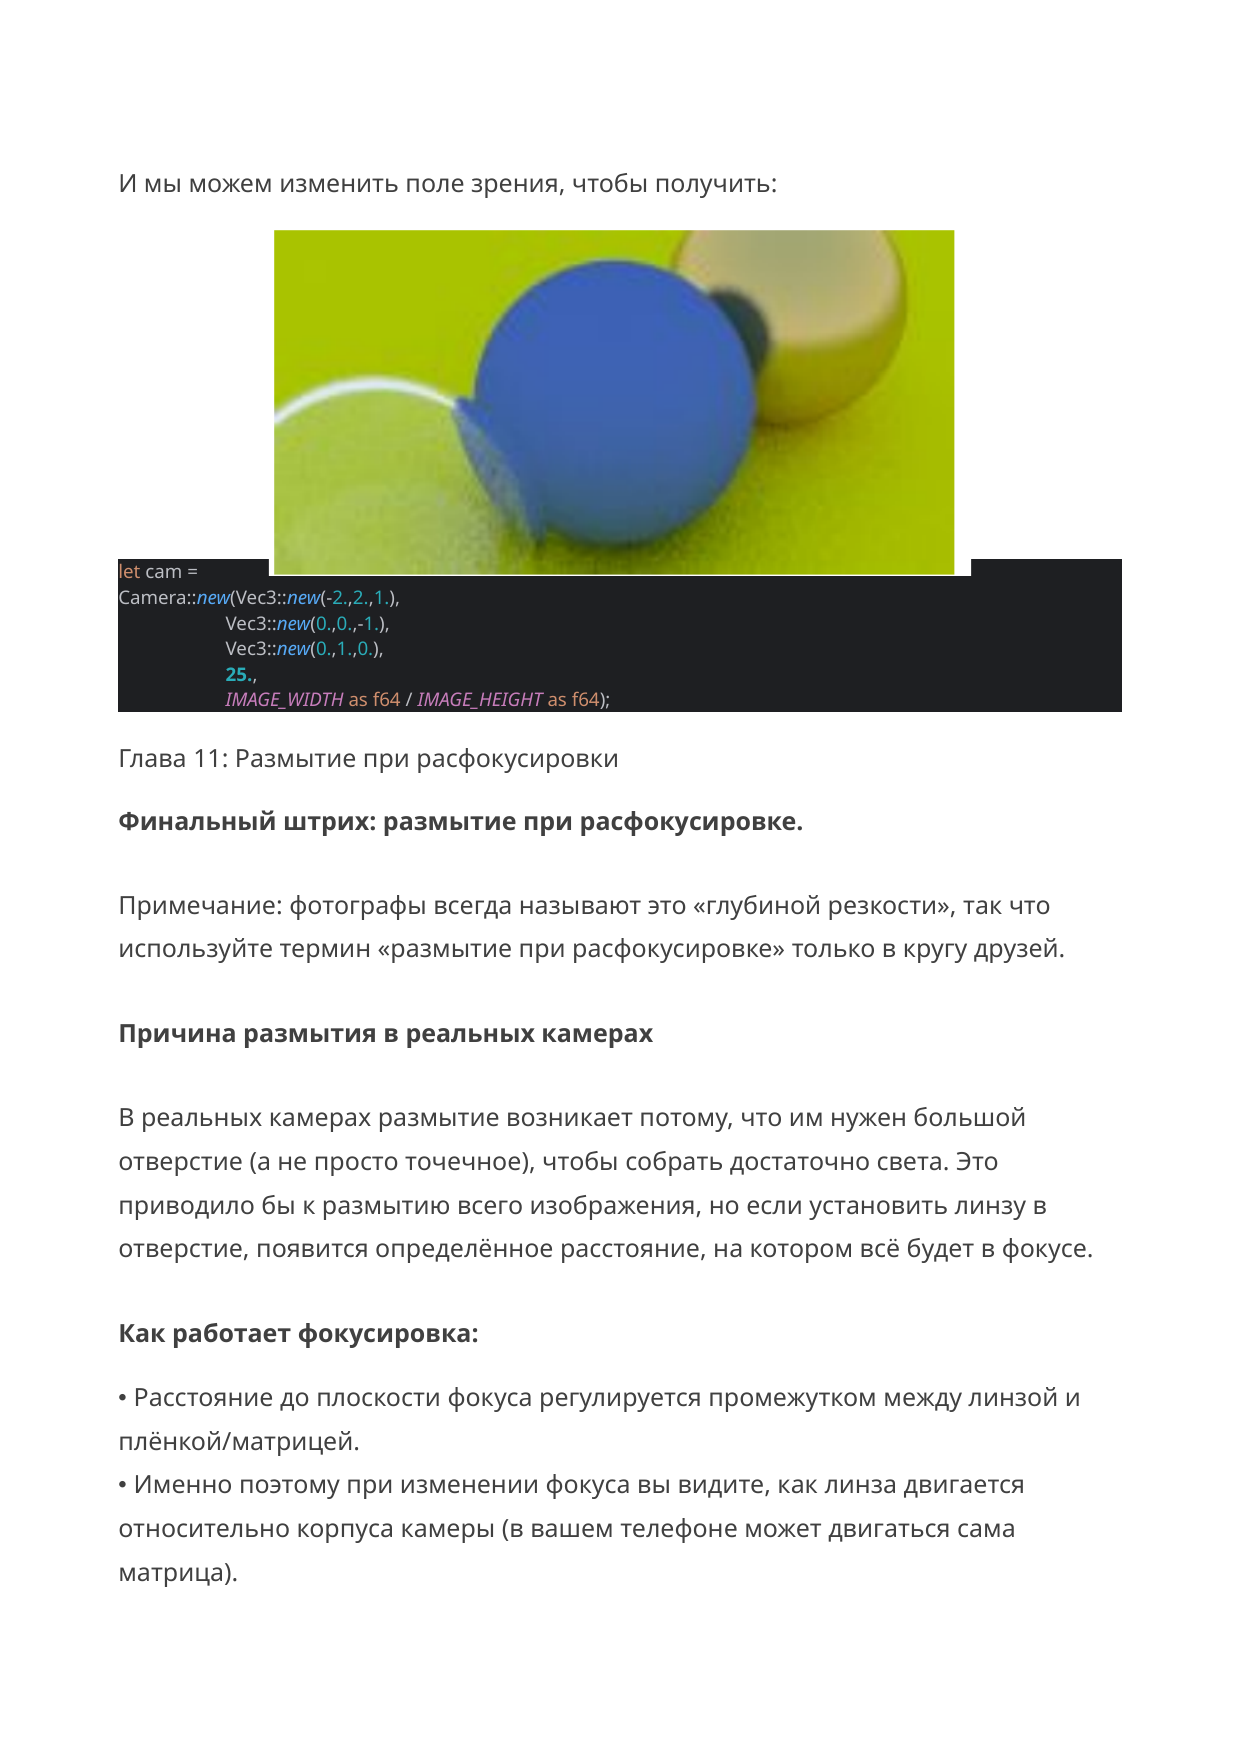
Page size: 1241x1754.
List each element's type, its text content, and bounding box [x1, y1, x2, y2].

text Как работает фокусировка: [118, 1306, 1122, 1349]
picture [268, 219, 972, 576]
text И мы можем изменить поле зрения, чтобы получить: [118, 166, 1122, 200]
text Причина размытия в реальных камерах [118, 1006, 1122, 1049]
list Именно поэтому при изменении фокуса вы видите, как линза двигается относительно корпуса камеры (в вашем телефоне может двигаться сама матрица). [118, 1457, 1122, 1588]
text Примечание: фотографы всегда называют это «глубиной резкости», так что используйте термин «размытие при расфокусировке» только в кругу друзей. [118, 878, 1122, 965]
text Глава 11: Размытие при расфокусировки [118, 741, 1122, 775]
list Расстояние до плоскости фокуса регулируется промежутком между линзой и плёнкой/матрицей. [118, 1370, 1122, 1457]
text В реальных камерах размытие возникает потому, что им нужен большой отверстие (а не просто точечное), чтобы собрать достаточно света. Это приводило бы к размытию всего изображения, но если установить линзу в отверстие, появится определённое расстояние, на котором всё будет в фокусе. [118, 1090, 1122, 1265]
text let cam = Camera::new(Vec3::new(-2.,2.,1.), Vec3::new(0.,0.,-1.), Vec3::new(0.,1.,0.), 25., IMAGE_WIDTH as f64 / IMAGE_HEIGHT as f64); [118, 559, 1122, 712]
text Финальный штрих: размытие при расфокусировке. [118, 803, 1122, 838]
